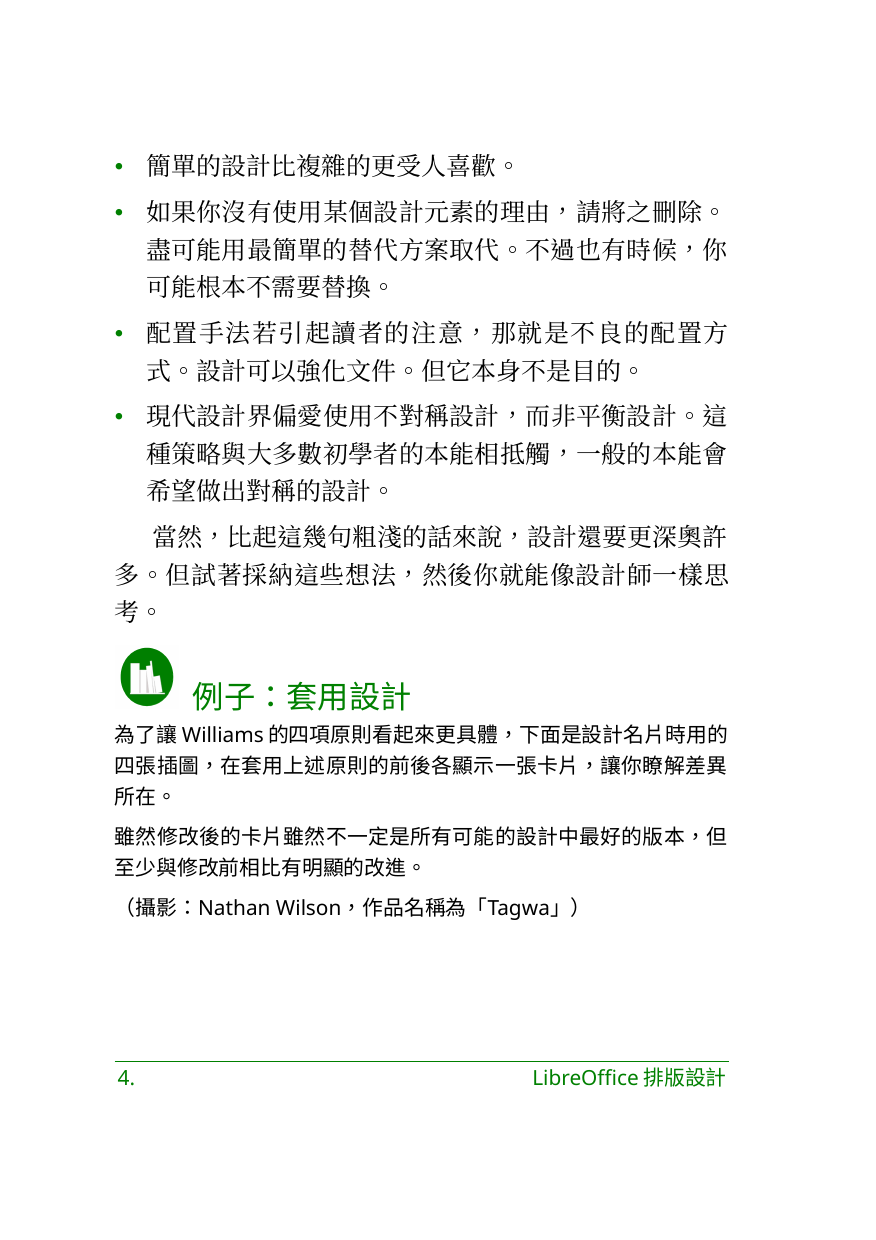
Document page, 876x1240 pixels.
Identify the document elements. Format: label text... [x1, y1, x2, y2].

list 如果你沒有使用某個設計元素的理由，請將之刪除。盡可能用最簡單的替代方案取代。不過也有時候，你可能根本不需要替換。 [114, 192, 729, 304]
list 現代設計界偏愛使用不對稱設計，而非平衡設計。這種策略與大多數初學者的本能相抵觸，一般的本能會希望做出對稱的設計。 [114, 396, 729, 508]
picture [115, 645, 179, 709]
list 配置手法若引起讀者的注意，那就是不良的配置方式。設計可以強化文件。但它本身不是目的。 [114, 312, 729, 387]
list 簡單的設計比複雜的更受人喜歡。 [114, 146, 729, 183]
text 為了讓Williams的四項原則看起來更具體，下面是設計名片時用的四張插圖，在套用上述原則的前後各顯示一張卡片，讓你瞭解差異所在。 [114, 717, 729, 811]
text 當然，比起這幾句粗淺的話來說，設計還要更深奧許多。但試著採納這些想法，然後你就能像設計師一樣思考。 [114, 517, 729, 629]
subtitle 例子：套用設計 [114, 645, 729, 717]
text （攝影：Nathan Wilson，作品名稱為「Tagwa」） [114, 890, 729, 921]
text 雖然修改後的卡片雖然不一定是所有可能的設計中最好的版本，但至少與修改前相比有明顯的改進。 [114, 819, 729, 882]
